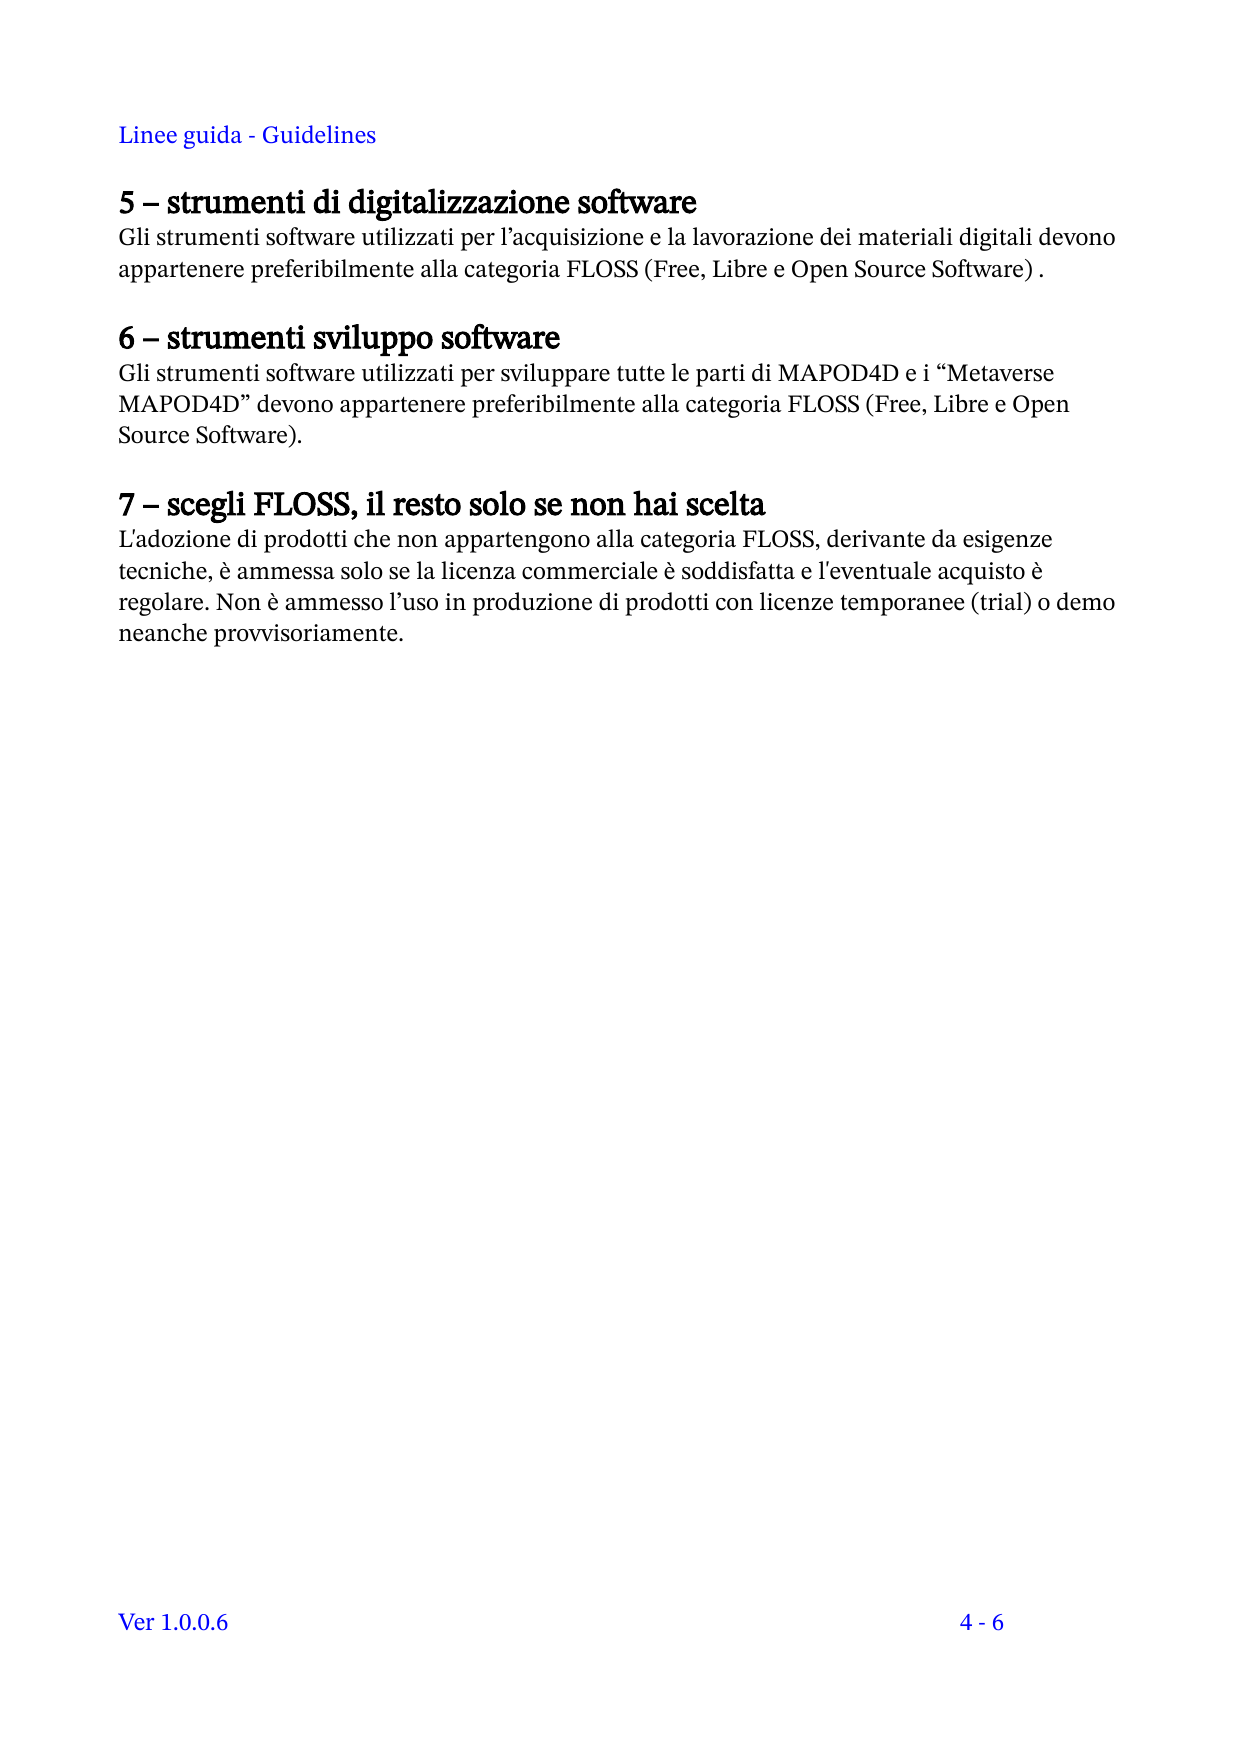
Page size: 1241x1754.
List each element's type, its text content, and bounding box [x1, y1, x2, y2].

text 6 – strumenti sviluppo software [118, 314, 1122, 356]
text L'adozione di prodotti che non appartengono alla categoria FLOSS, derivante da esigenze tecniche, è ammessa solo se la licenza commerciale è soddisfatta e l'eventuale acquisto è regolare. Non è ammesso l’uso in produzione di prodotti con licenze temporanee (trial) o demo neanche provvisoriamente. [118, 523, 1122, 648]
text 5 – strumenti di digitalizzazione software [118, 179, 1122, 221]
text Gli strumenti software utilizzati per l’acquisizione e la lavorazione dei materiali digitali devono appartenere preferibilmente alla categoria FLOSS (Free, Libre e Open Source Software) . [118, 221, 1122, 283]
text Gli strumenti software utilizzati per sviluppare tutte le parti di MAPOD4D e i “Metaverse MAPOD4D” devono appartenere preferibilmente alla categoria FLOSS (Free, Libre e Open Source Software). [118, 356, 1122, 450]
text 7 – scegli FLOSS, il resto solo se non hai scelta [118, 481, 1122, 523]
